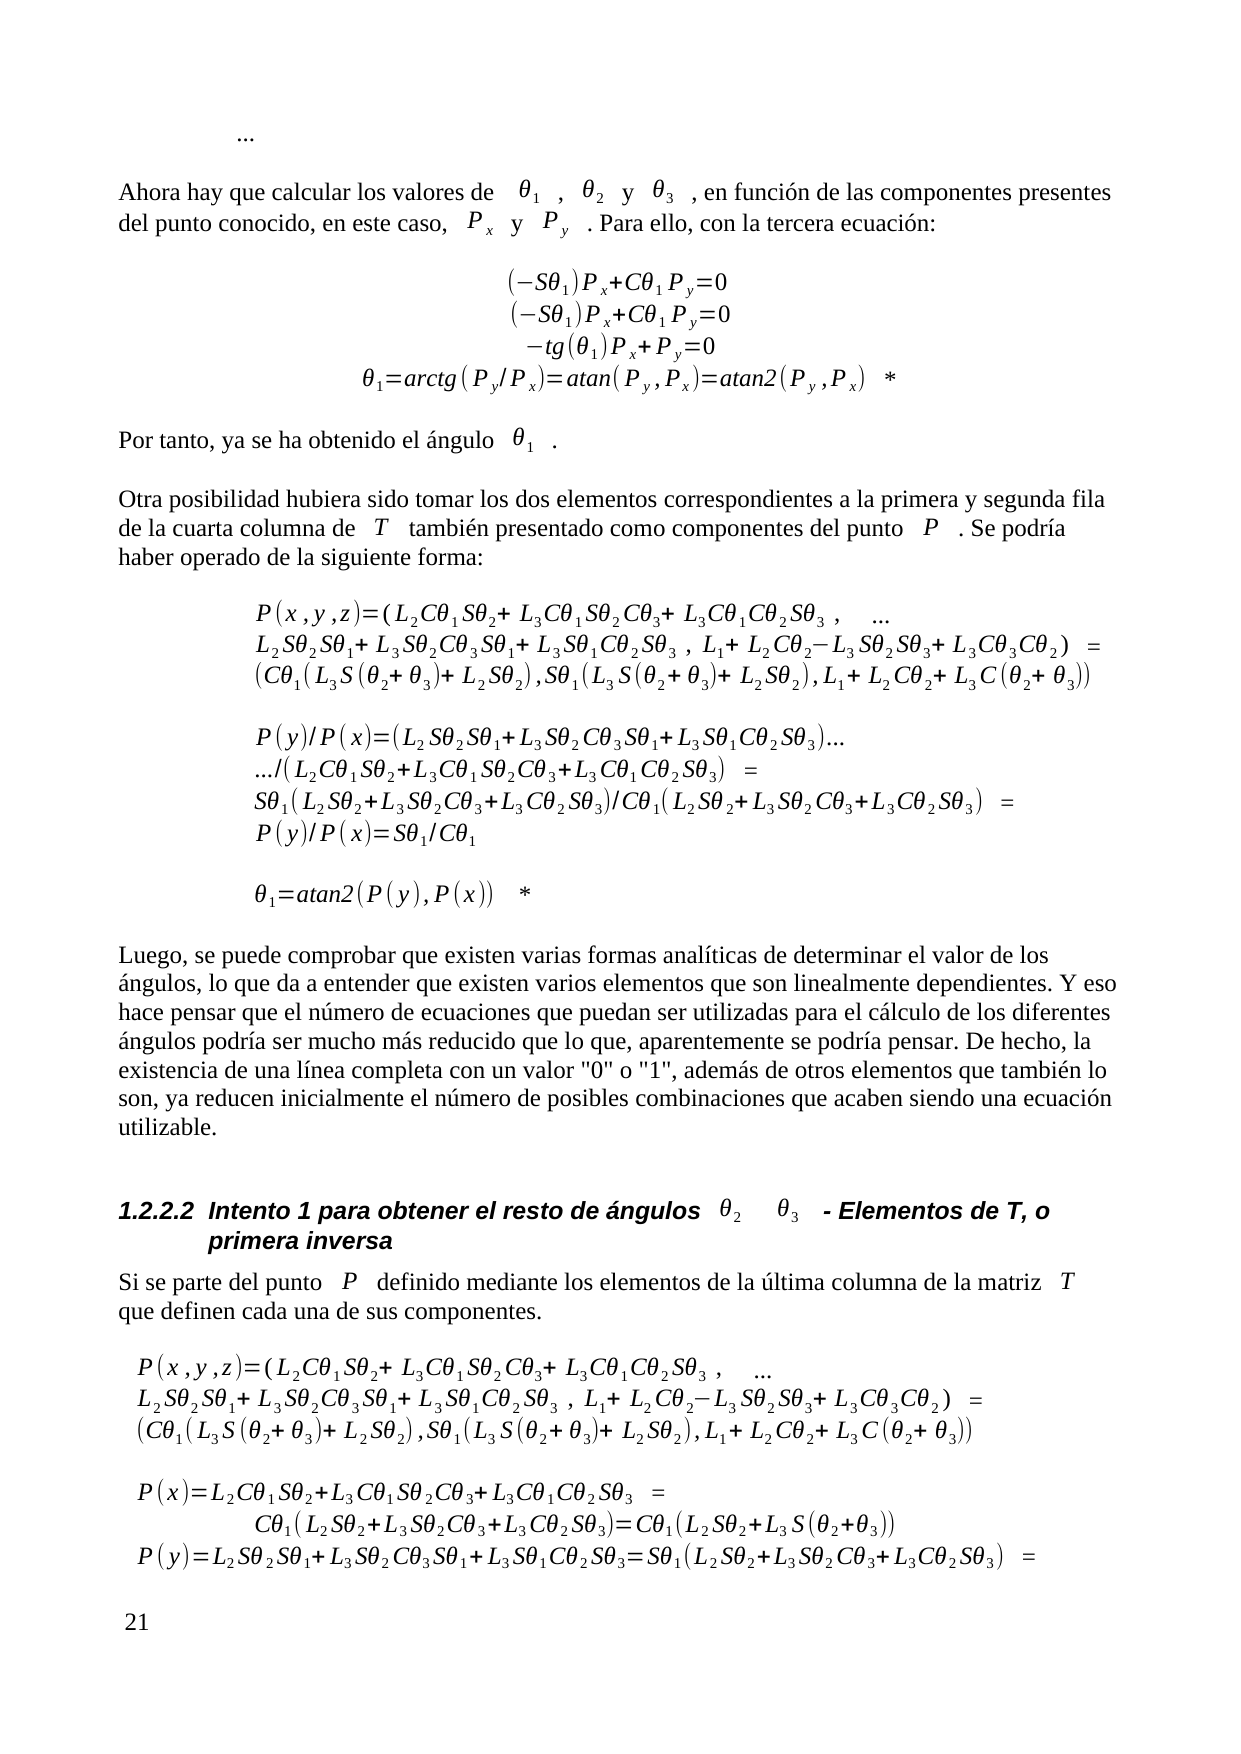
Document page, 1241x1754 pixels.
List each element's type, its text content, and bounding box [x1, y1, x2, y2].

text Por tanto, ya se ha obtenido el ángulo. [118, 424, 1122, 455]
text Ahora hay que calcular los valores de ,y, en función de las componentes presentes del punto conocido, en este caso,y. Para ello, con la tercera ecuación: [118, 176, 1122, 238]
text ... [236, 599, 1122, 631]
text ... [236, 118, 1122, 147]
text = [118, 1477, 1122, 1508]
text ... [118, 1353, 1122, 1385]
text * [118, 363, 1122, 395]
text Si se parte del puntodefinido mediante los elementos de la última columna de la matrizque definen cada una de sus componentes. [118, 1267, 1122, 1325]
text * [236, 879, 1122, 911]
text = [236, 722, 1122, 786]
text = [236, 631, 1122, 662]
text = [118, 1385, 1122, 1416]
text = [118, 1541, 1122, 1572]
text Otra posibilidad hubiera sido tomar los dos elementos correspondientes a la primera y segunda fila de la cuarta columna detambién presentado como componentes del punto. Se podría haber operado de la siguiente forma: [118, 484, 1122, 570]
subtitle Intento 1 para obtener el resto de ángulos - Elementos de T, o primera inversa [118, 1195, 1122, 1255]
text Luego, se puede comprobar que existen varias formas analíticas de determinar el valor de los ángulos, lo que da a entender que existen varios elementos que son linealmente dependientes. Y eso hace pensar que el número de ecuaciones que puedan ser utilizadas para el cálculo de los diferentes ángulos podría ser mucho más reducido que lo que, aparentemente se podría pensar. De hecho, la existencia de una línea completa con un valor "0" o "1", además de otros elementos que también lo son, ya reducen inicialmente el número de posibles combinaciones que acaben siendo una ecuación utilizable. [118, 940, 1122, 1141]
text = [236, 786, 1122, 818]
